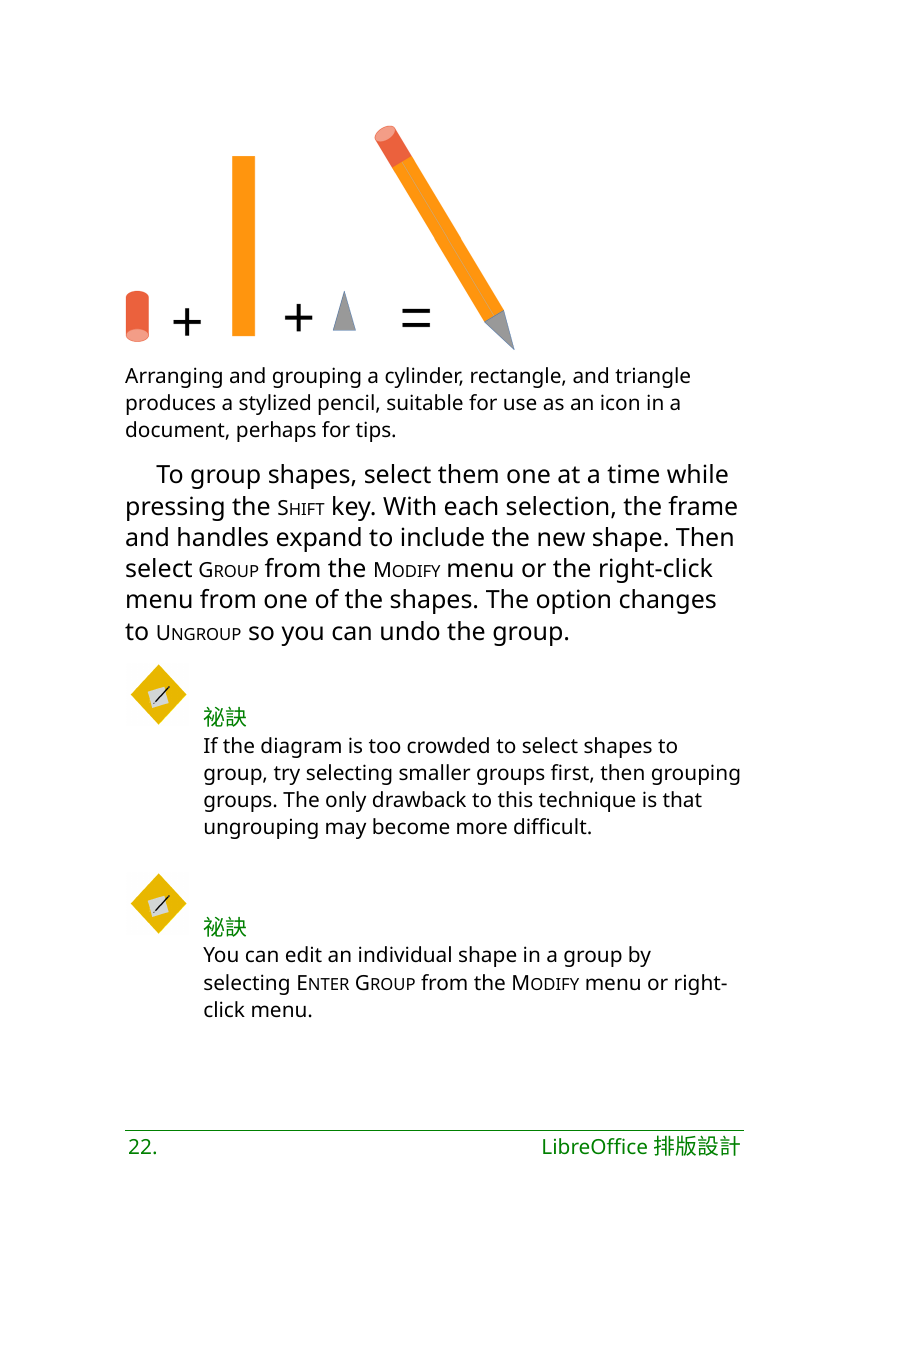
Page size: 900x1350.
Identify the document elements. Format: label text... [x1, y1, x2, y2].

text To group shapes, select them one at a time while pressing the Shift key. With each selection, the frame and handles expand to include the new shape. Then select Group from the Modify menu or the right-click menu from one of the shapes. The option changes to Ungroup so you can undo the group. [125, 459, 744, 646]
table_header [125, 125, 744, 354]
list 祕訣 [125, 662, 744, 732]
picture [126, 872, 189, 935]
picture [125, 125, 516, 352]
list 祕訣 [125, 871, 744, 941]
text You can edit an individual shape in a group by selecting Enter Group from the Modify menu or right-click menu. [203, 941, 744, 1022]
picture [126, 663, 189, 726]
text If the diagram is too crowded to select shapes to group, try selecting smaller groups first, then grouping groups. The only drawback to this technique is that ungrouping may become more difficult. [203, 732, 744, 840]
table_cell Arranging and grouping a cylinder, rectangle, and triangle produces a stylized pencil, suitable for use as an icon in a document, perhaps for tips. [125, 354, 744, 443]
